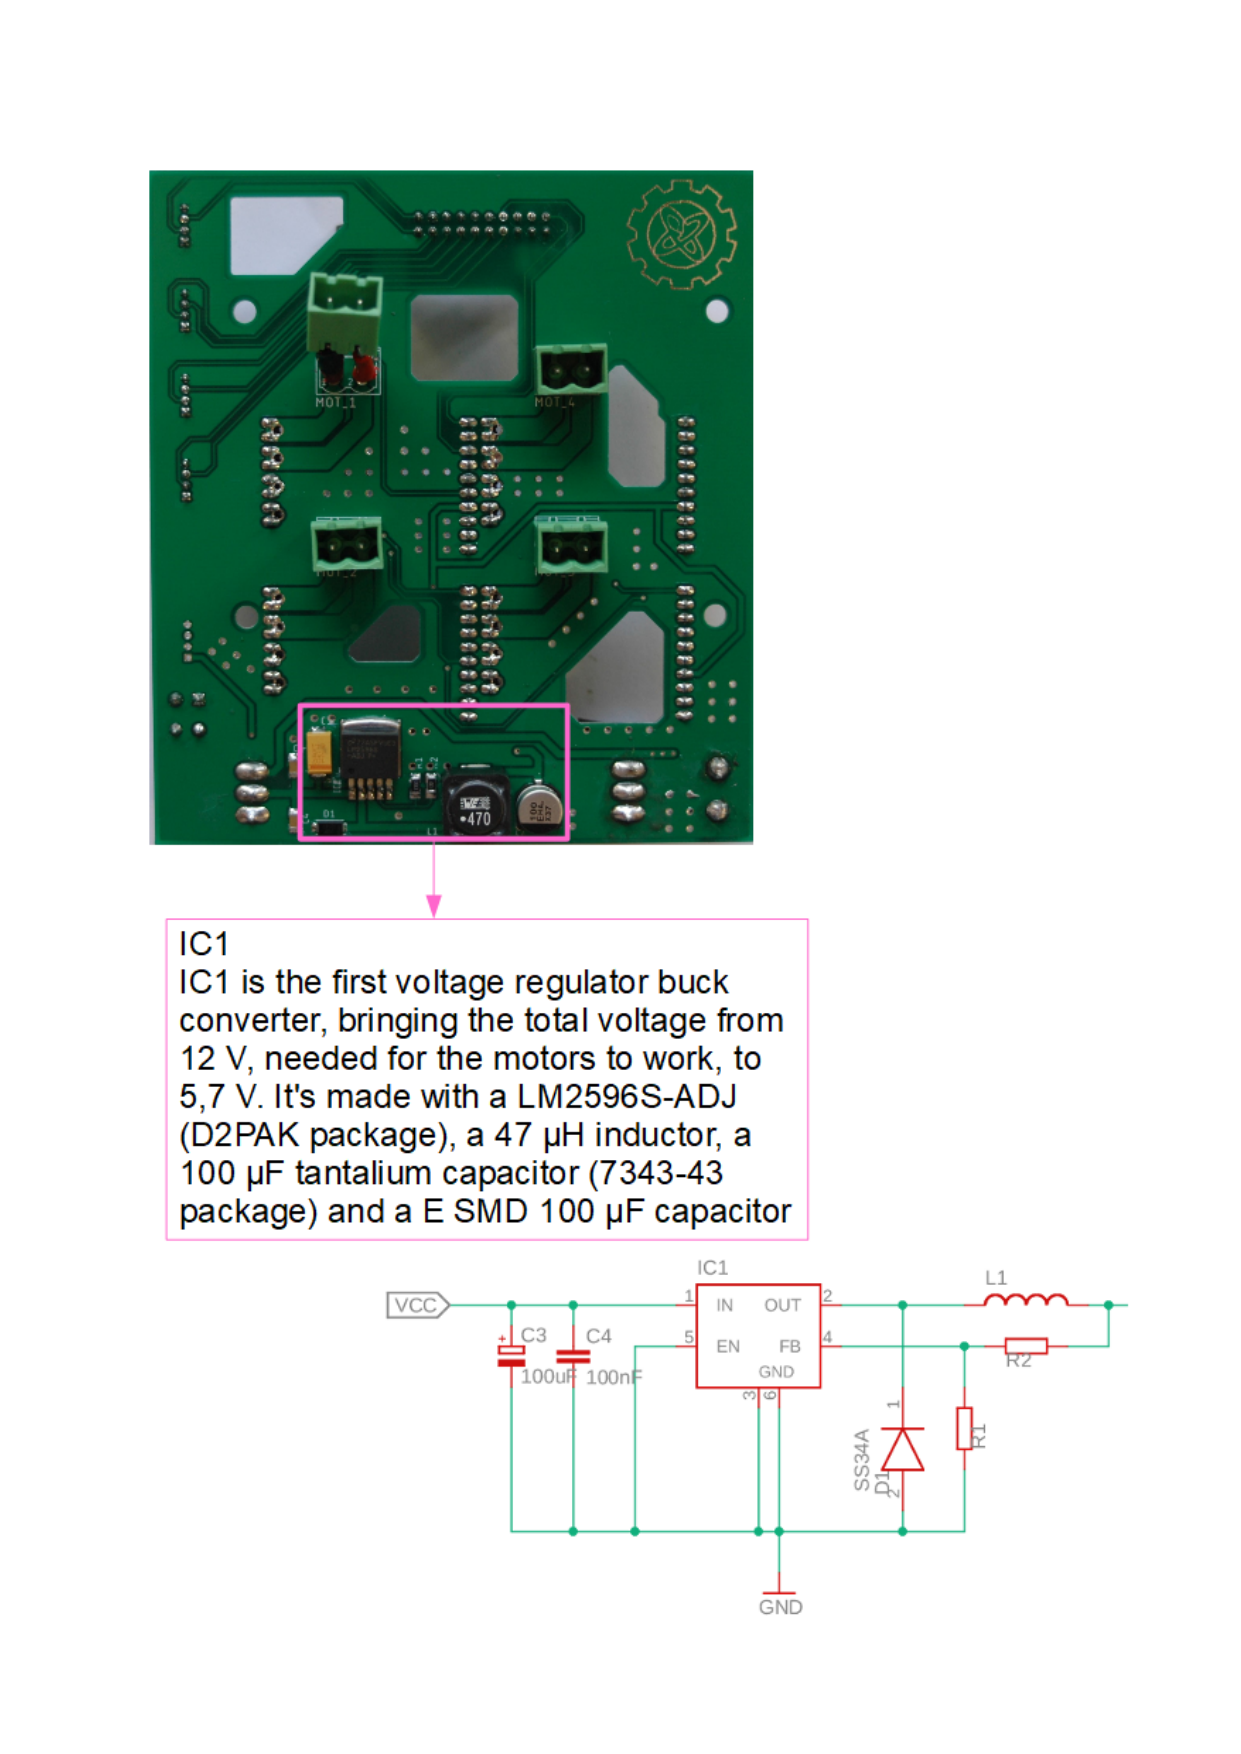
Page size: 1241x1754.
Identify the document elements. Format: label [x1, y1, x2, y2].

picture [59, 90, 1182, 1678]
